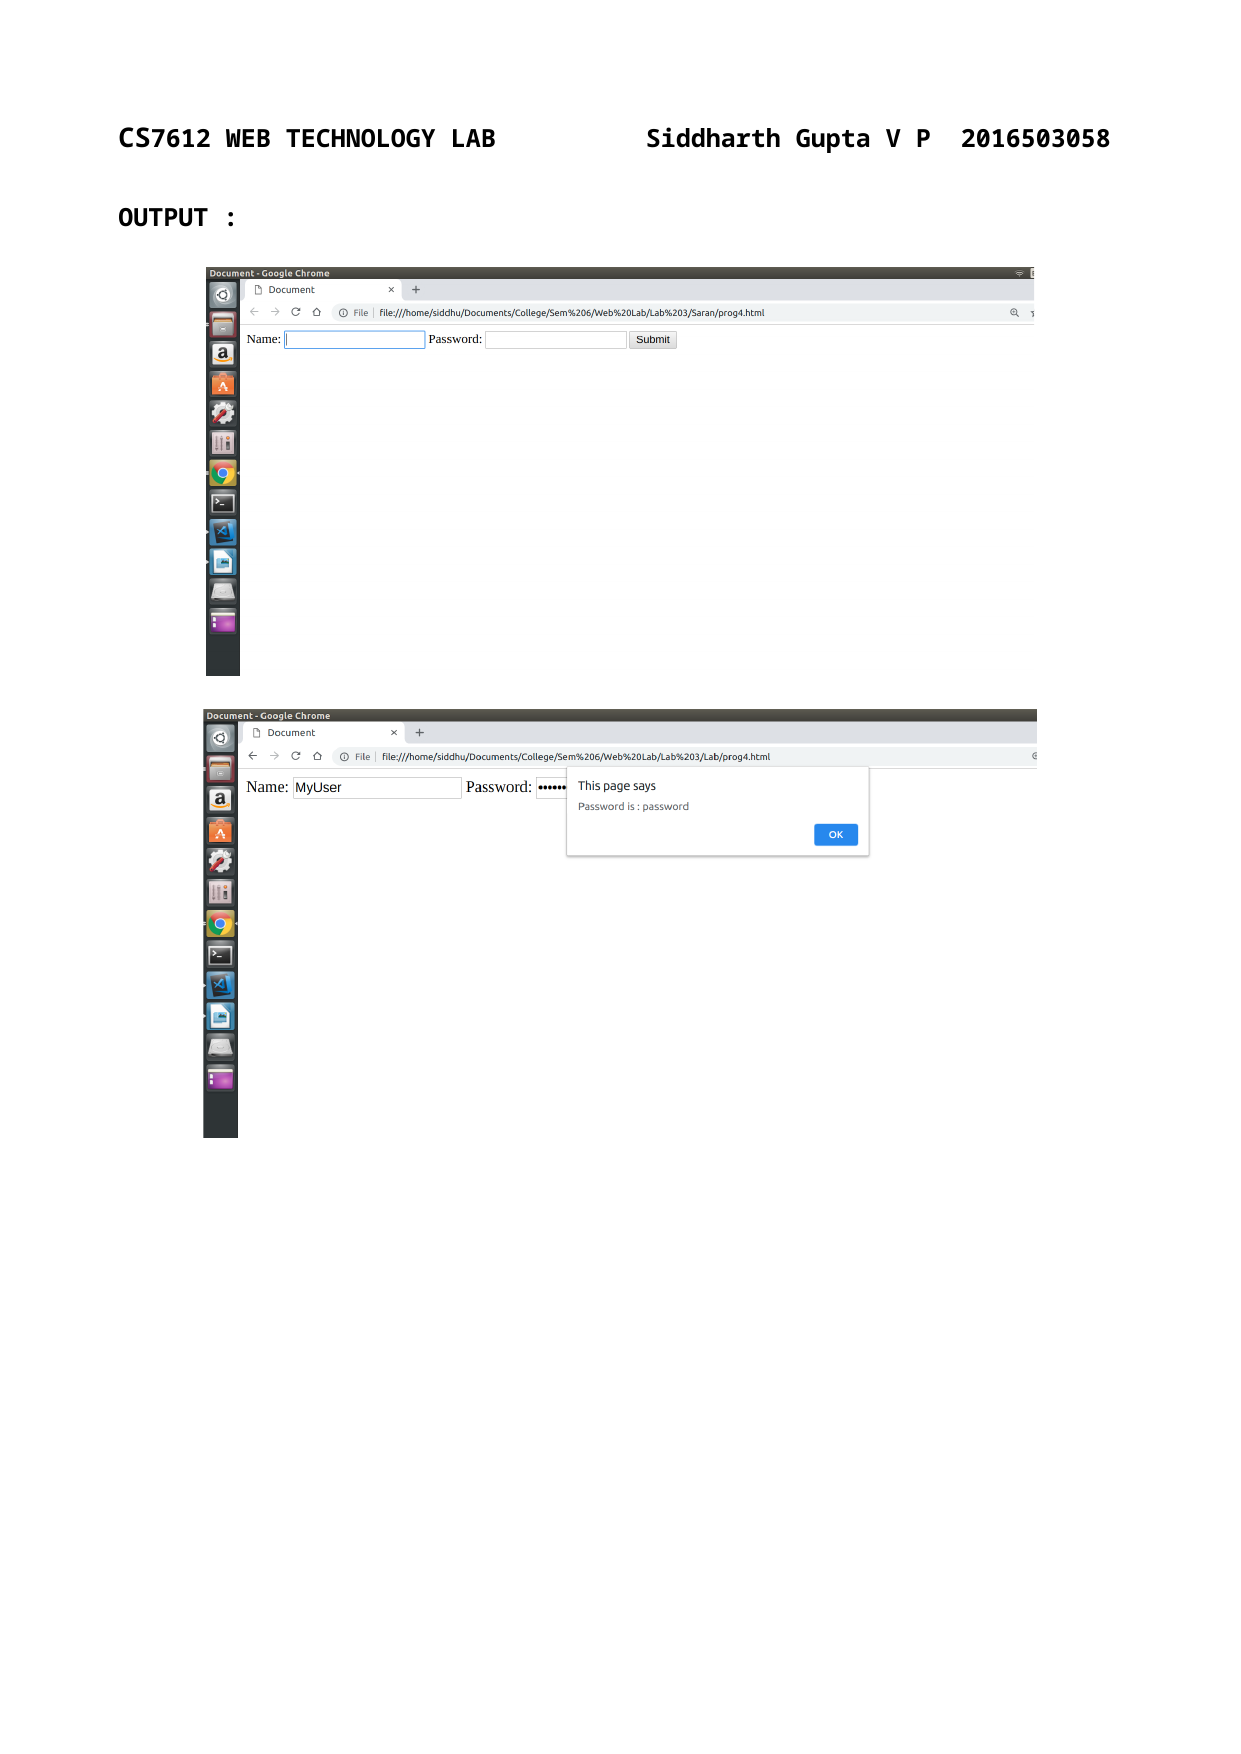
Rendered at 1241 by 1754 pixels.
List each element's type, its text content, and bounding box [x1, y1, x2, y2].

picture [203, 709, 1037, 1138]
text OUTPUT : [118, 199, 1122, 233]
picture [206, 267, 1035, 676]
